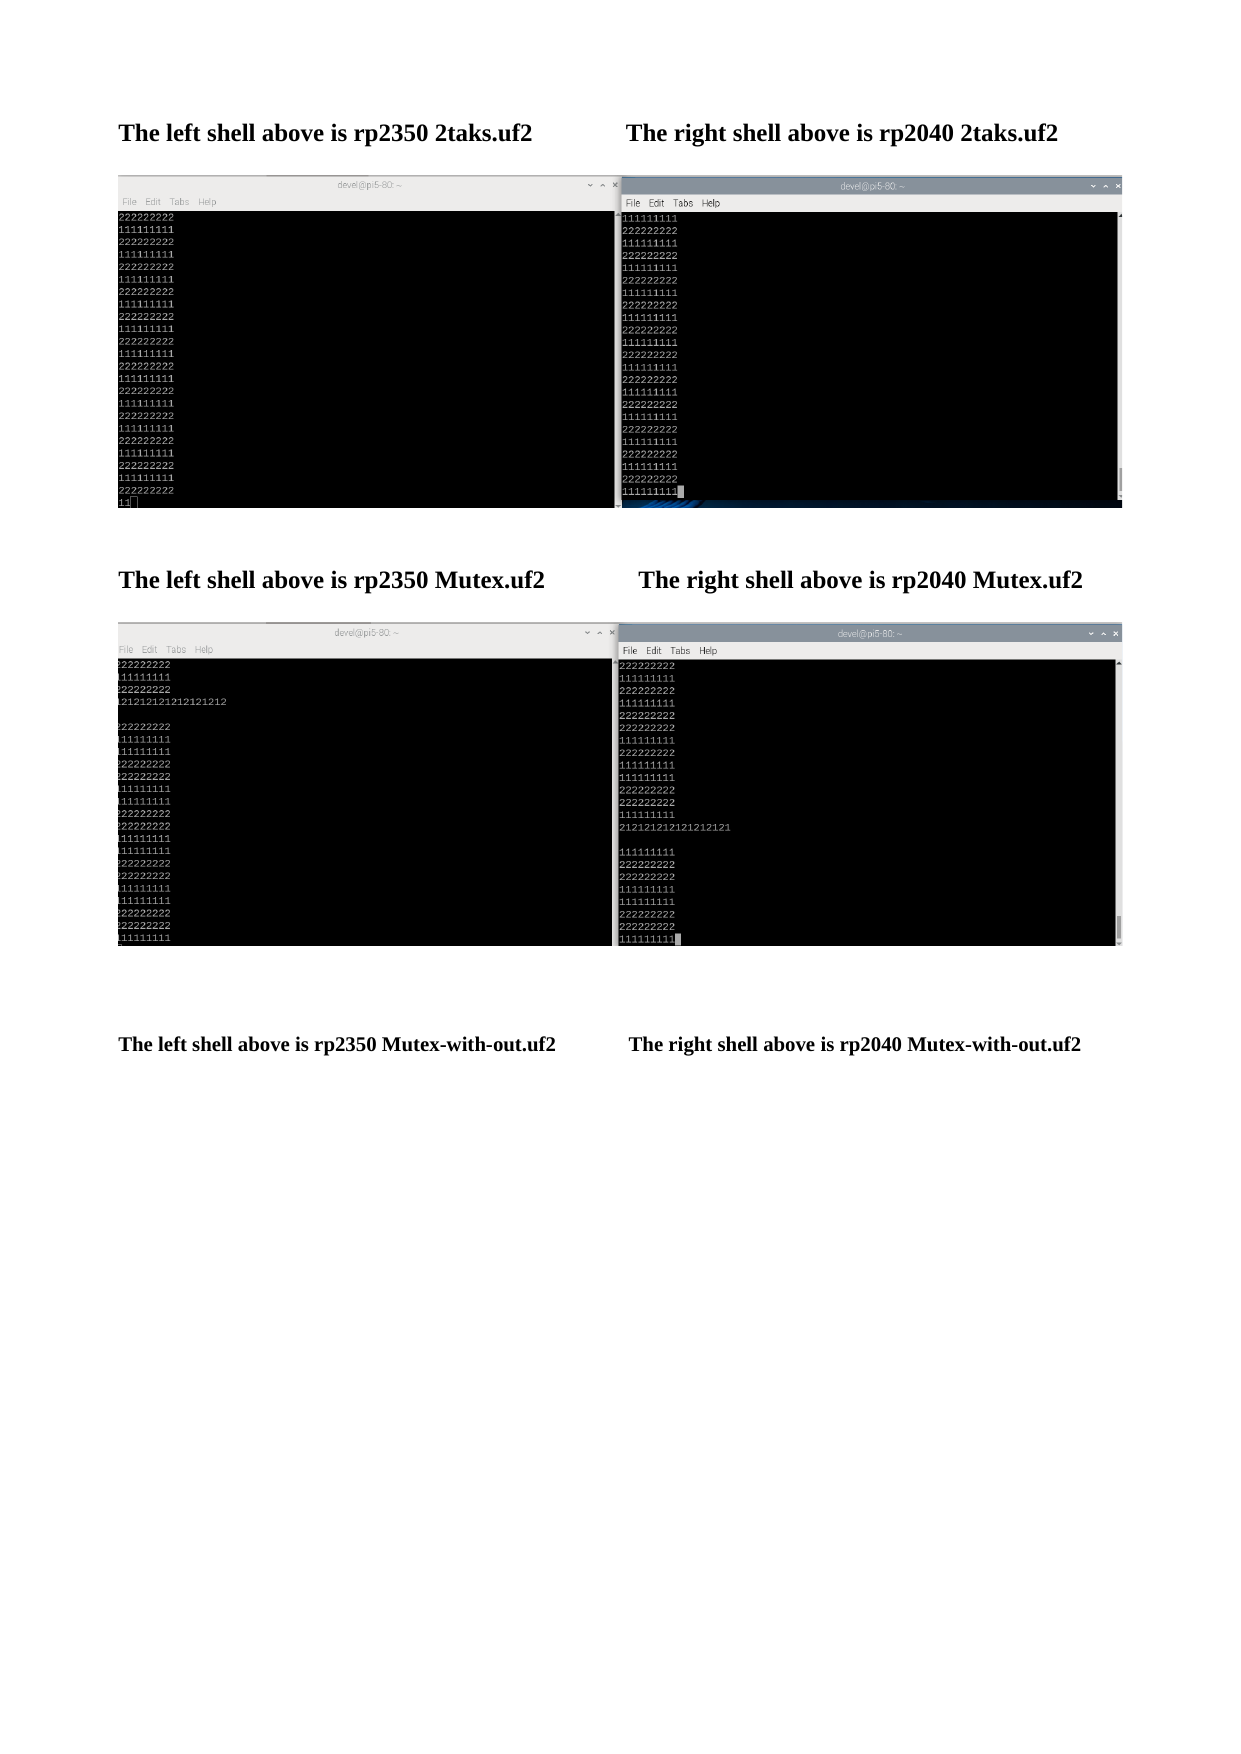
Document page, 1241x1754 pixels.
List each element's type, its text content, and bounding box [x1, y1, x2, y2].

text The left shell above is rp2350 Mutex-with-out.uf2 The right shell above is rp2040 Mutex-with-out.uf2 [118, 1032, 1122, 1056]
text The left shell above is rp2350 Mutex.uf2 The right shell above is rp2040 Mutex.uf2 [118, 565, 1122, 594]
text The left shell above is rp2350 2taks.uf2 The right shell above is rp2040 2taks.uf2 [118, 118, 1122, 147]
picture [118, 175, 1123, 508]
picture [118, 622, 1123, 946]
